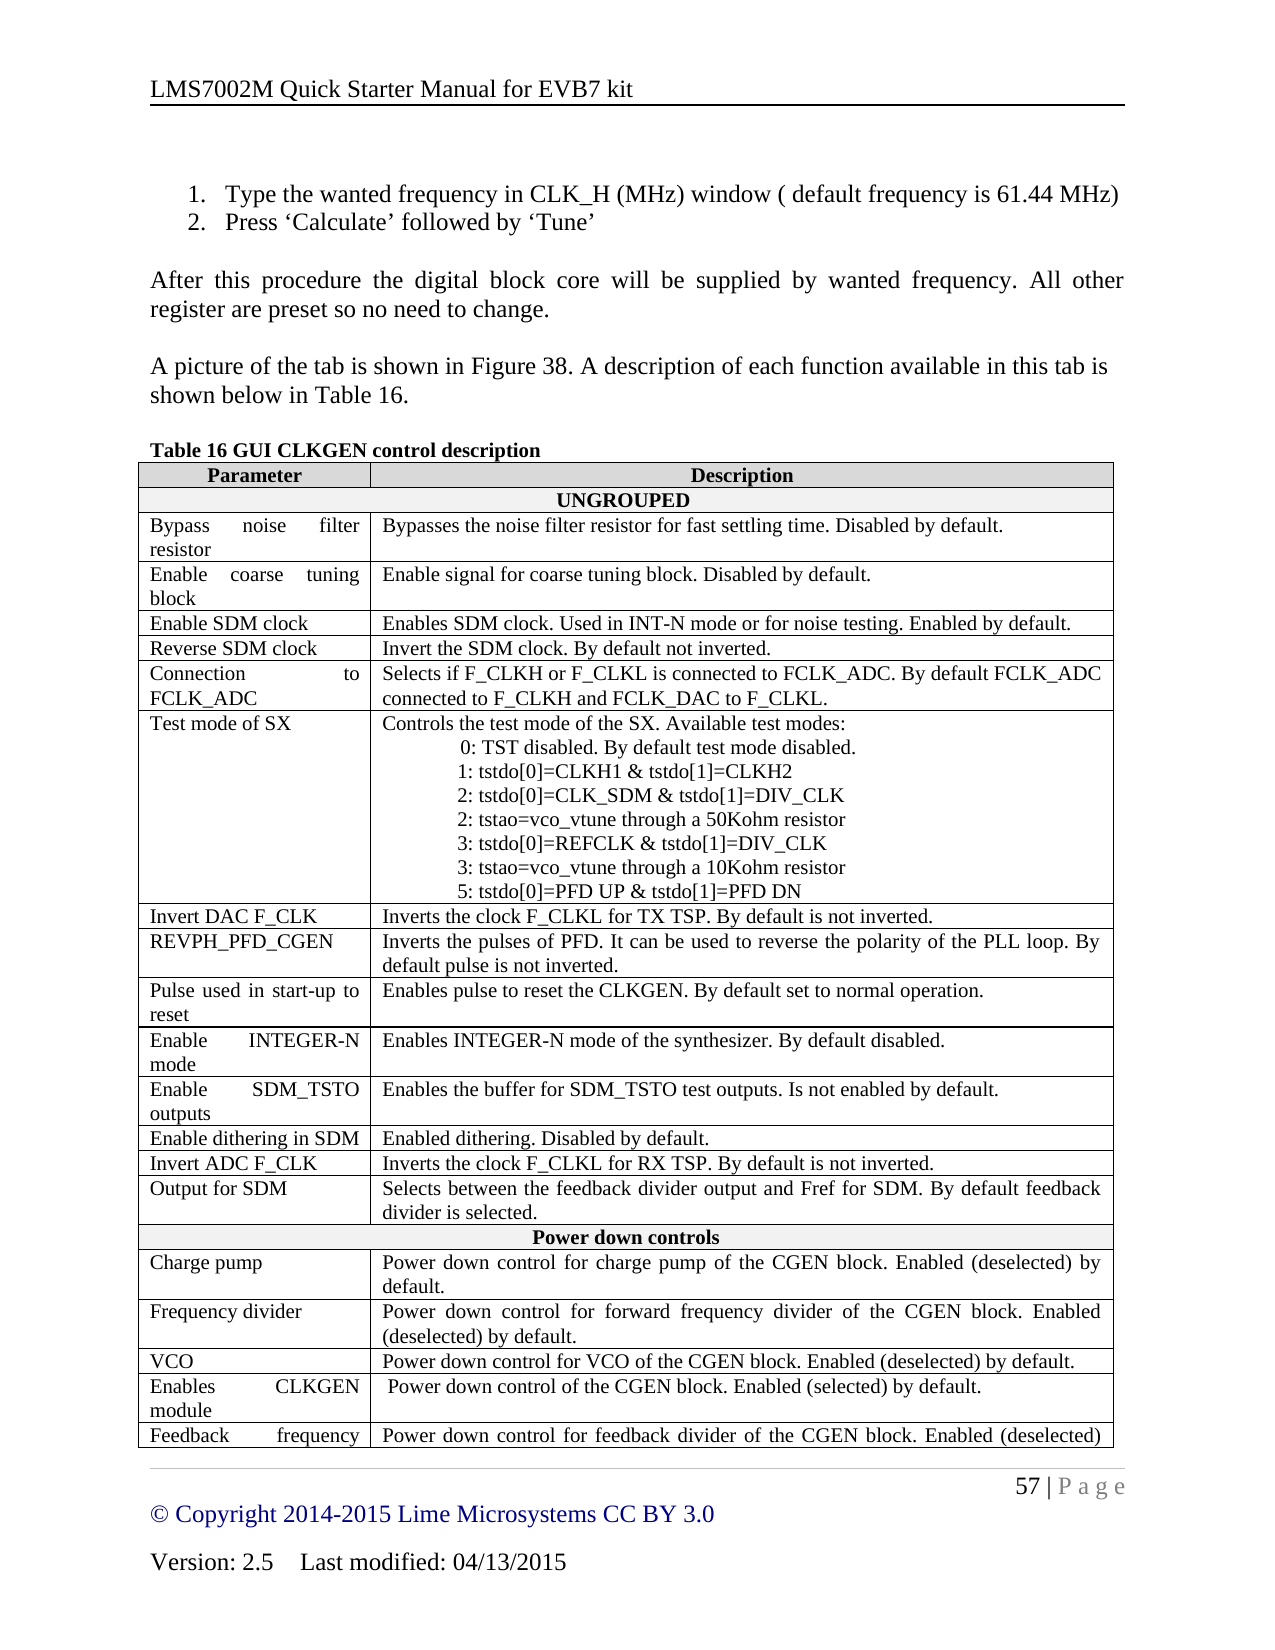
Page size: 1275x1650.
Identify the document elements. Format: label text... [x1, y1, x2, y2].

table_cell Power down control for feedback divider of the CGEN block. Enabled (deselected) [371, 1423, 1113, 1447]
list Press ‘Calculate’ followed by ‘Tune’ [187, 207, 1125, 236]
table_cell Output for SDM [139, 1176, 370, 1224]
table_cell Enables INTEGER-N mode of the synthesizer. By default disabled. [371, 1028, 1113, 1076]
table_cell Inverts the clock F_CLKL for TX TSP. By default is not inverted. [371, 904, 1113, 928]
table_cell Reverse SDM clock [139, 636, 370, 660]
table_cell Enables the buffer for SDM_TSTO test outputs. Is not enabled by default. [371, 1077, 1113, 1125]
table_cell Invert DAC F_CLK [139, 904, 370, 928]
table_cell Bypass noise filter resistor [139, 513, 370, 561]
table_cell Pulse used in start-up to reset [139, 978, 370, 1026]
table_cell Bypasses the noise filter resistor for fast settling time. Disabled by default. [371, 513, 1113, 561]
table_cell VCO [139, 1349, 370, 1373]
table_cell Power down controls [139, 1225, 1113, 1249]
list Type the wanted frequency in CLK_H (MHz) window ( default frequency is 61.44 MHz) [187, 179, 1125, 207]
text A picture of the tab is shown in Figure 38. A description of each function available in this tab is shown below in Table 16. [150, 351, 1125, 409]
table_cell Enable coarse tuning block [139, 562, 370, 610]
table_cell Power down control for charge pump of the CGEN block. Enabled (deselected) by default. [371, 1250, 1113, 1298]
table_cell Power down control of the CGEN block. Enabled (selected) by default. [371, 1374, 1113, 1422]
table_cell Frequency divider [139, 1300, 370, 1348]
table_cell Enables pulse to reset the CLKGEN. By default set to normal operation. [371, 978, 1113, 1026]
table_cell Connection to FCLK_ADC [139, 661, 370, 709]
table_cell Enable dithering in SDM [139, 1126, 370, 1150]
table_cell REVPH_PFD_CGEN [139, 929, 370, 977]
table_cell Inverts the clock F_CLKL for RX TSP. By default is not inverted. [371, 1151, 1113, 1175]
table_cell Test mode of SX [139, 711, 370, 903]
table_cell UNGROUPED [139, 488, 1113, 512]
table_cell Power down control for VCO of the CGEN block. Enabled (deselected) by default. [371, 1349, 1113, 1373]
table_cell Power down control for forward frequency divider of the CGEN block. Enabled (deselected) by default. [371, 1300, 1113, 1348]
table_header Parameter [139, 463, 370, 487]
text Table 16 GUI CLKGEN control description [150, 437, 1125, 462]
text After this procedure the digital block core will be supplied by wanted frequency. All other register are preset so no need to change. [150, 265, 1125, 322]
table_cell Enabled dithering. Disabled by default. [371, 1126, 1113, 1150]
table_cell Selects between the feedback divider output and Fref for SDM. By default feedback divider is selected. [371, 1176, 1113, 1224]
table_cell Enable SDM clock [139, 611, 370, 635]
table_cell Enable INTEGER-N mode [139, 1028, 370, 1076]
table_cell Enables SDM clock. Used in INT-N mode or for noise testing. Enabled by default. [371, 611, 1113, 635]
table_cell Invert ADC F_CLK [139, 1151, 370, 1175]
table_cell Enable signal for coarse tuning block. Disabled by default. [371, 562, 1113, 610]
table_cell Feedback frequency [139, 1423, 370, 1447]
table_cell Controls the test mode of the SX. Available test modes: 0: TST disabled. By default test mode disabled. 1: tstdo[0]=CLKH1 & tstdo[1]=CLKH2 2: tstdo[0]=CLK_SDM & tstdo[1]=DIV_CLK 2: tstao=vco_vtune through a 50Kohm resistor 3: tstdo[0]=REFCLK & tstdo[1]=DIV_CLK 3: tstao=vco_vtune through a 10Kohm resistor 5: tstdo[0]=PFD UP & tstdo[1]=PFD DN [371, 711, 1113, 903]
table_cell Charge pump [139, 1250, 370, 1298]
table_cell Inverts the pulses of PFD. It can be used to reverse the polarity of the PLL loop. By default pulse is not inverted. [371, 929, 1113, 977]
table_header Description [371, 463, 1113, 487]
table_cell Invert the SDM clock. By default not inverted. [371, 636, 1113, 660]
table_cell Enable SDM_TSTO outputs [139, 1077, 370, 1125]
table_cell Enables CLKGEN module [139, 1374, 370, 1422]
table_cell Selects if F_CLKH or F_CLKL is connected to FCLK_ADC. By default FCLK_ADC connected to F_CLKH and FCLK_DAC to F_CLKL. [371, 661, 1113, 709]
